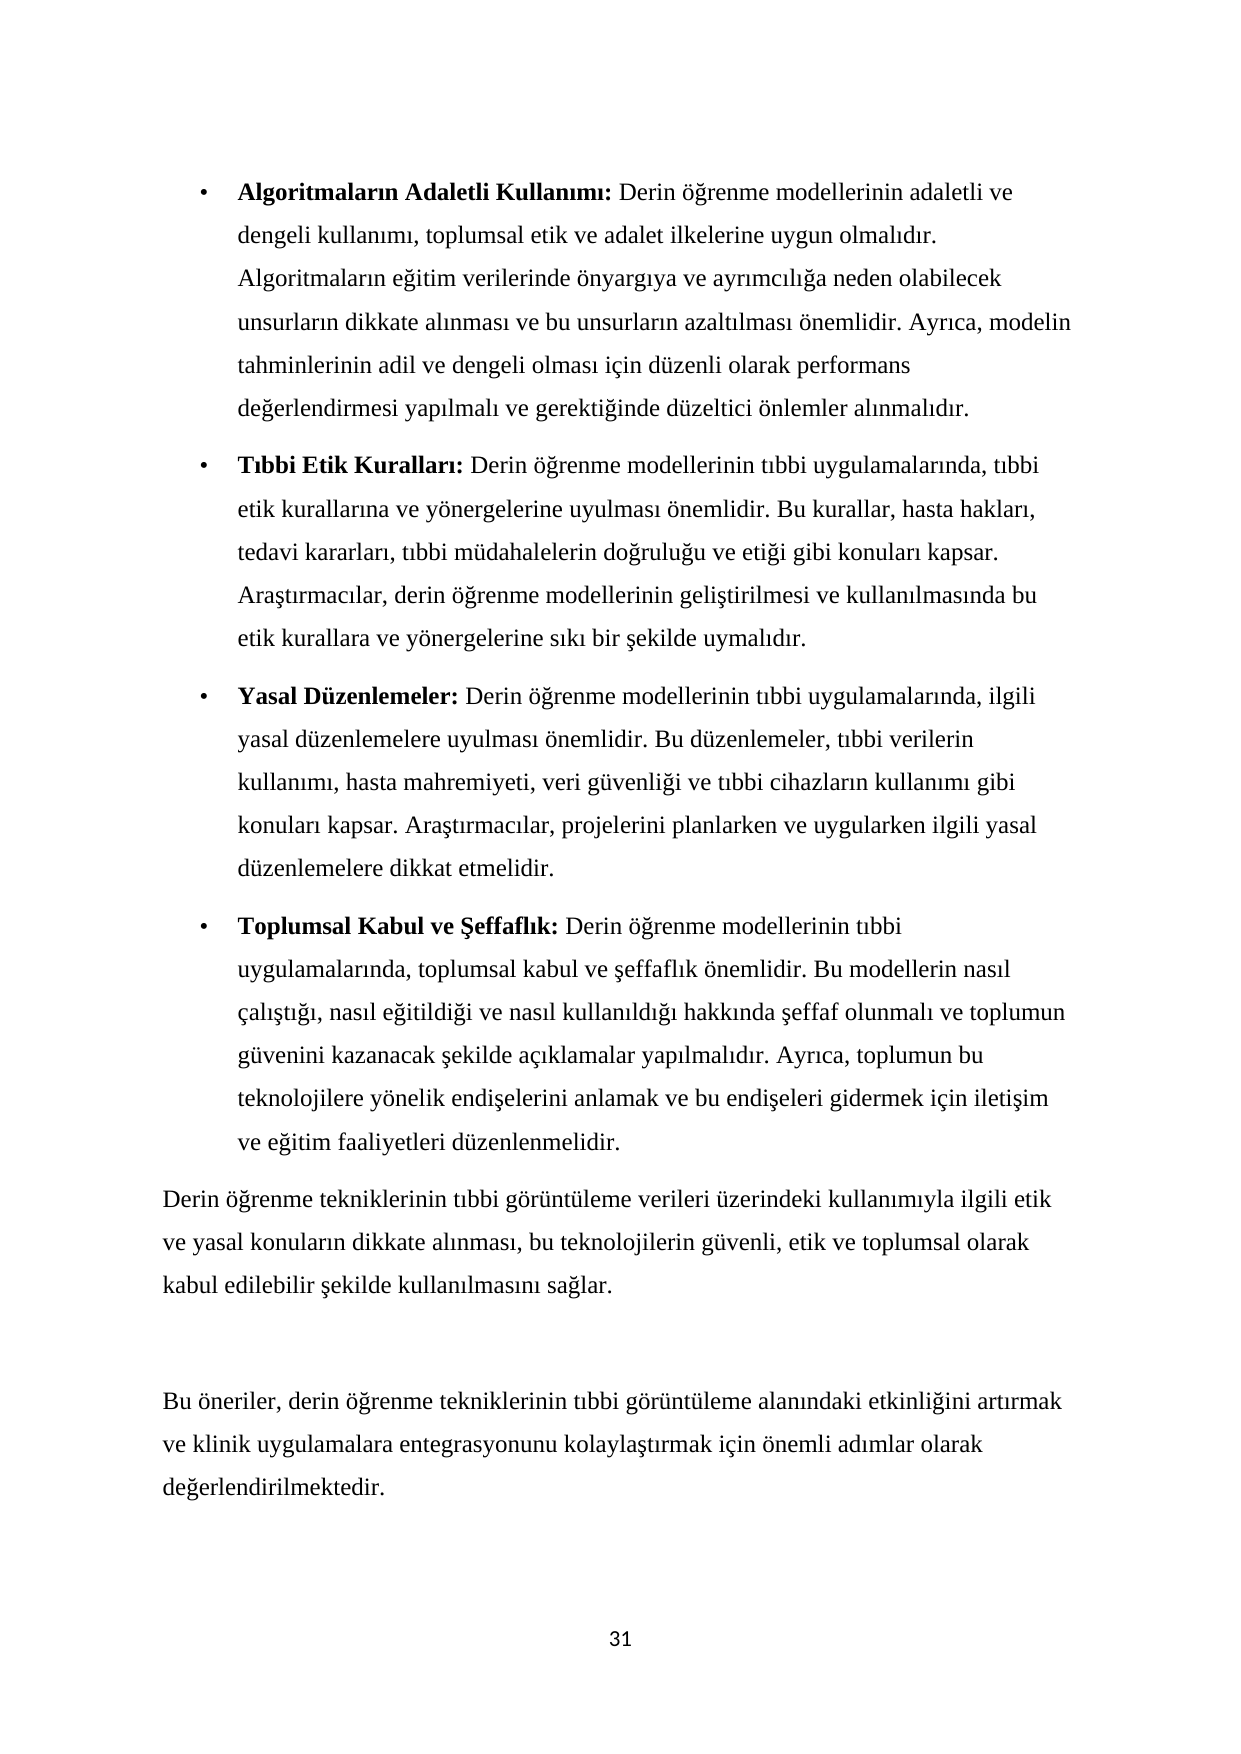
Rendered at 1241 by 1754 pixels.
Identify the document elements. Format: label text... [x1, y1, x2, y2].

list Tıbbi Etik Kuralları: Derin öğrenme modellerinin tıbbi uygulamalarında, tıbbi etik kurallarına ve yönergelerine uyulması önemlidir. Bu kurallar, hasta hakları, tedavi kararları, tıbbi müdahalelerin doğruluğu ve etiği gibi konuları kapsar. Araştırmacılar, derin öğrenme modellerinin geliştirilmesi ve kullanılmasında bu etik kurallara ve yönergelerine sıkı bir şekilde uymalıdır. [200, 451, 1078, 652]
text Derin öğrenme tekniklerinin tıbbi görüntüleme verileri üzerindeki kullanımıyla ilgili etik ve yasal konuların dikkate alınması, bu teknolojilerin güvenli, etik ve toplumsal olarak kabul edilebilir şekilde kullanılmasını sağlar. [162, 1184, 1078, 1299]
list Toplumsal Kabul ve Şeffaflık: Derin öğrenme modellerinin tıbbi uygulamalarında, toplumsal kabul ve şeffaflık önemlidir. Bu modellerin nasıl çalıştığı, nasıl eğitildiği ve nasıl kullanıldığı hakkında şeffaf olunmalı ve toplumun güvenini kazanacak şekilde açıklamalar yapılmalıdır. Ayrıca, toplumun bu teknolojilere yönelik endişelerini anlamak ve bu endişeleri gidermek için iletişim ve eğitim faaliyetleri düzenlenmelidir. [200, 911, 1078, 1155]
list Algoritmaların Adaletli Kullanımı: Derin öğrenme modellerinin adaletli ve dengeli kullanımı, toplumsal etik ve adalet ilkelerine uygun olmalıdır. Algoritmaların eğitim verilerinde önyargıya ve ayrımcılığa neden olabilecek unsurların dikkate alınması ve bu unsurların azaltılması önemlidir. Ayrıca, modelin tahminlerinin adil ve dengeli olması için düzenli olarak performans değerlendirmesi yapılmalı ve gerektiğinde düzeltici önlemler alınmalıdır. [200, 177, 1078, 422]
text Bu öneriler, derin öğrenme tekniklerinin tıbbi görüntüleme alanındaki etkinliğini artırmak ve klinik uygulamalara entegrasyonunu kolaylaştırmak için önemli adımlar olarak değerlendirilmektedir. [162, 1386, 1078, 1501]
list Yasal Düzenlemeler: Derin öğrenme modellerinin tıbbi uygulamalarında, ilgili yasal düzenlemelere uyulması önemlidir. Bu düzenlemeler, tıbbi verilerin kullanımı, hasta mahremiyeti, veri güvenliği ve tıbbi cihazların kullanımı gibi konuları kapsar. Araştırmacılar, projelerini planlarken ve uygularken ilgili yasal düzenlemelere dikkat etmelidir. [200, 681, 1078, 882]
